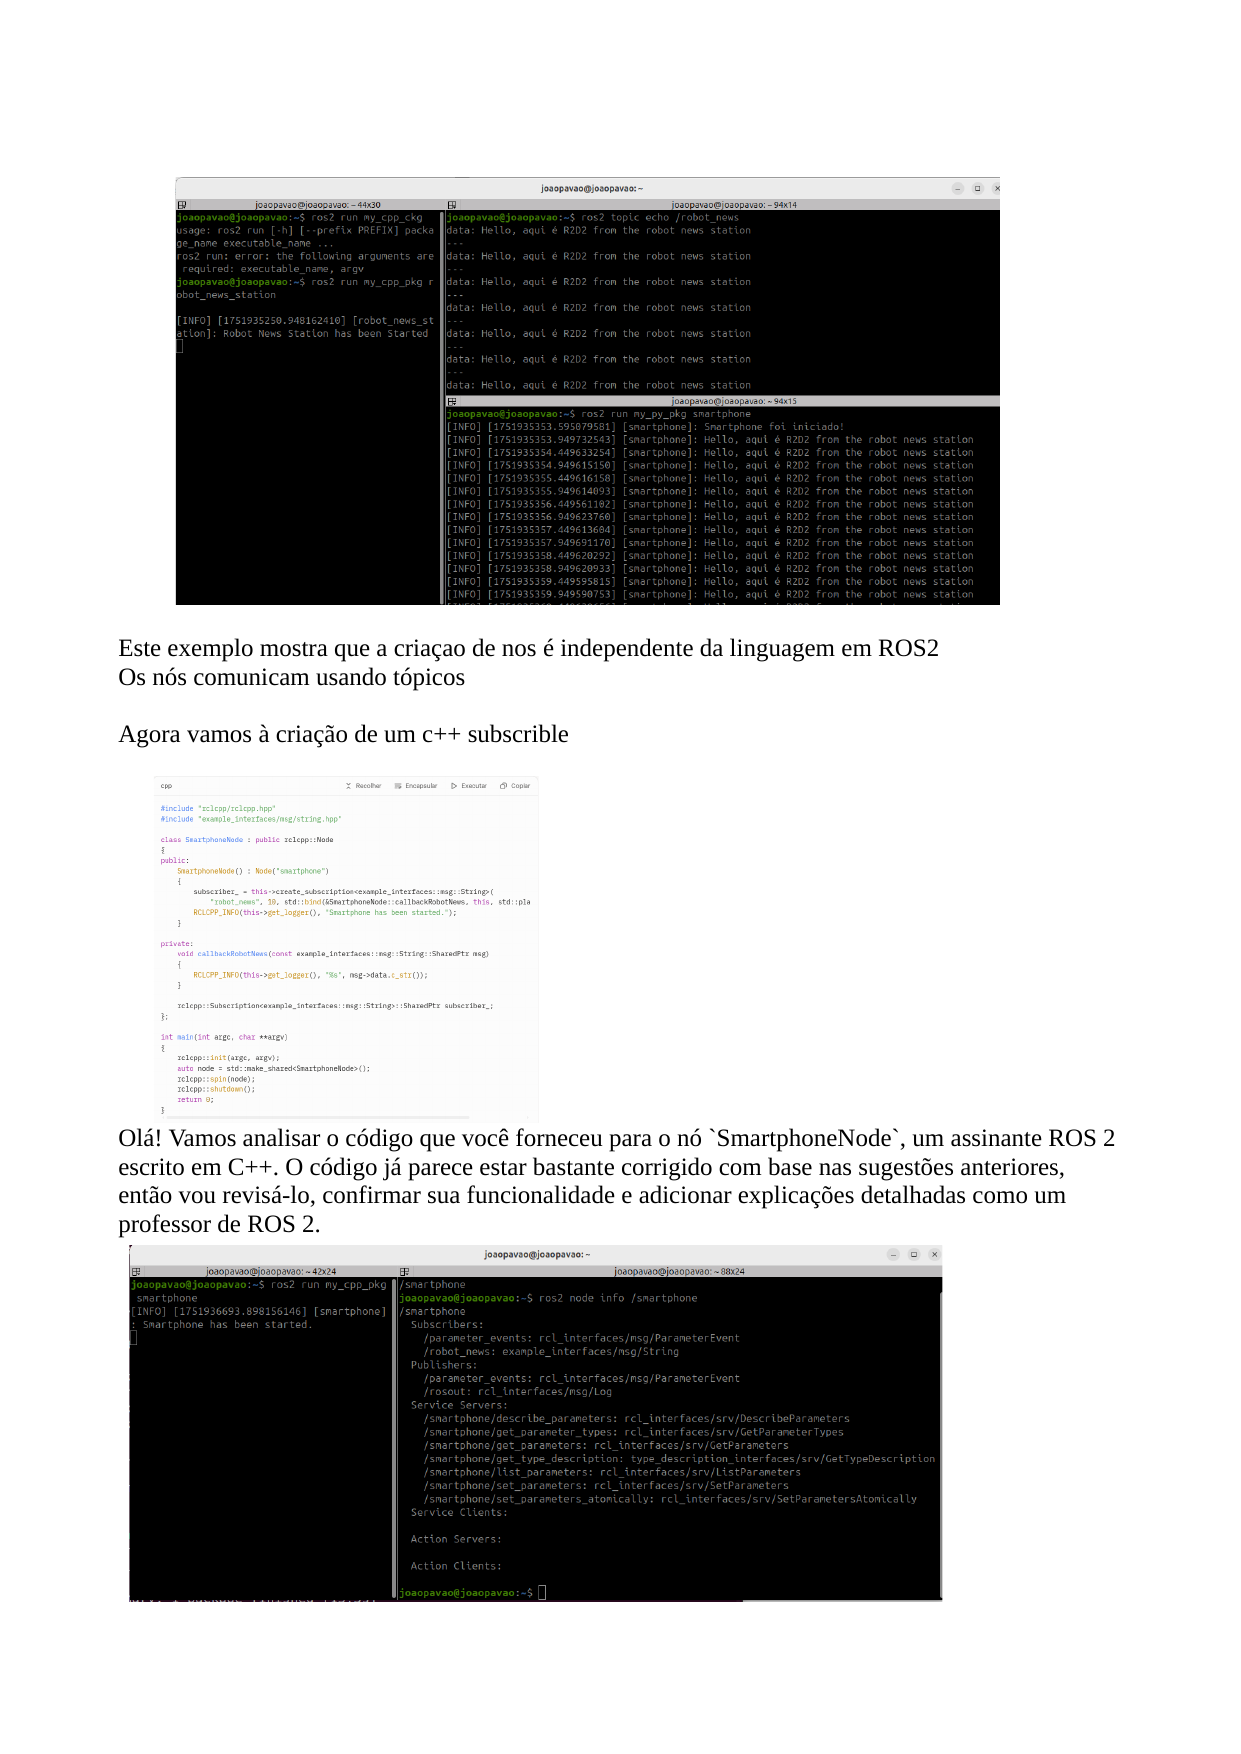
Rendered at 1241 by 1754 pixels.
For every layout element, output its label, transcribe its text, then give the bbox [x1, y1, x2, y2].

text Este exemplo mostra que a criaçao de nos é independente da linguagem em ROS2 [118, 633, 1122, 662]
text Agora vamos à criação de um c++ subscrible [118, 719, 1122, 748]
picture [175, 177, 1000, 605]
text Olá! Vamos analisar o código que você forneceu para o nó `SmartphoneNode`, um assinante ROS 2 escrito em C++. O código já parece estar bastante corrigido com base nas sugestões anteriores, então vou revisá-lo, confirmar sua funcionalidade e adicionar explicações detalhadas como um professor de ROS 2. [118, 777, 1122, 1238]
picture [129, 1245, 943, 1602]
picture [153, 776, 539, 1123]
text Os nós comunicam usando tópicos [118, 662, 1122, 691]
